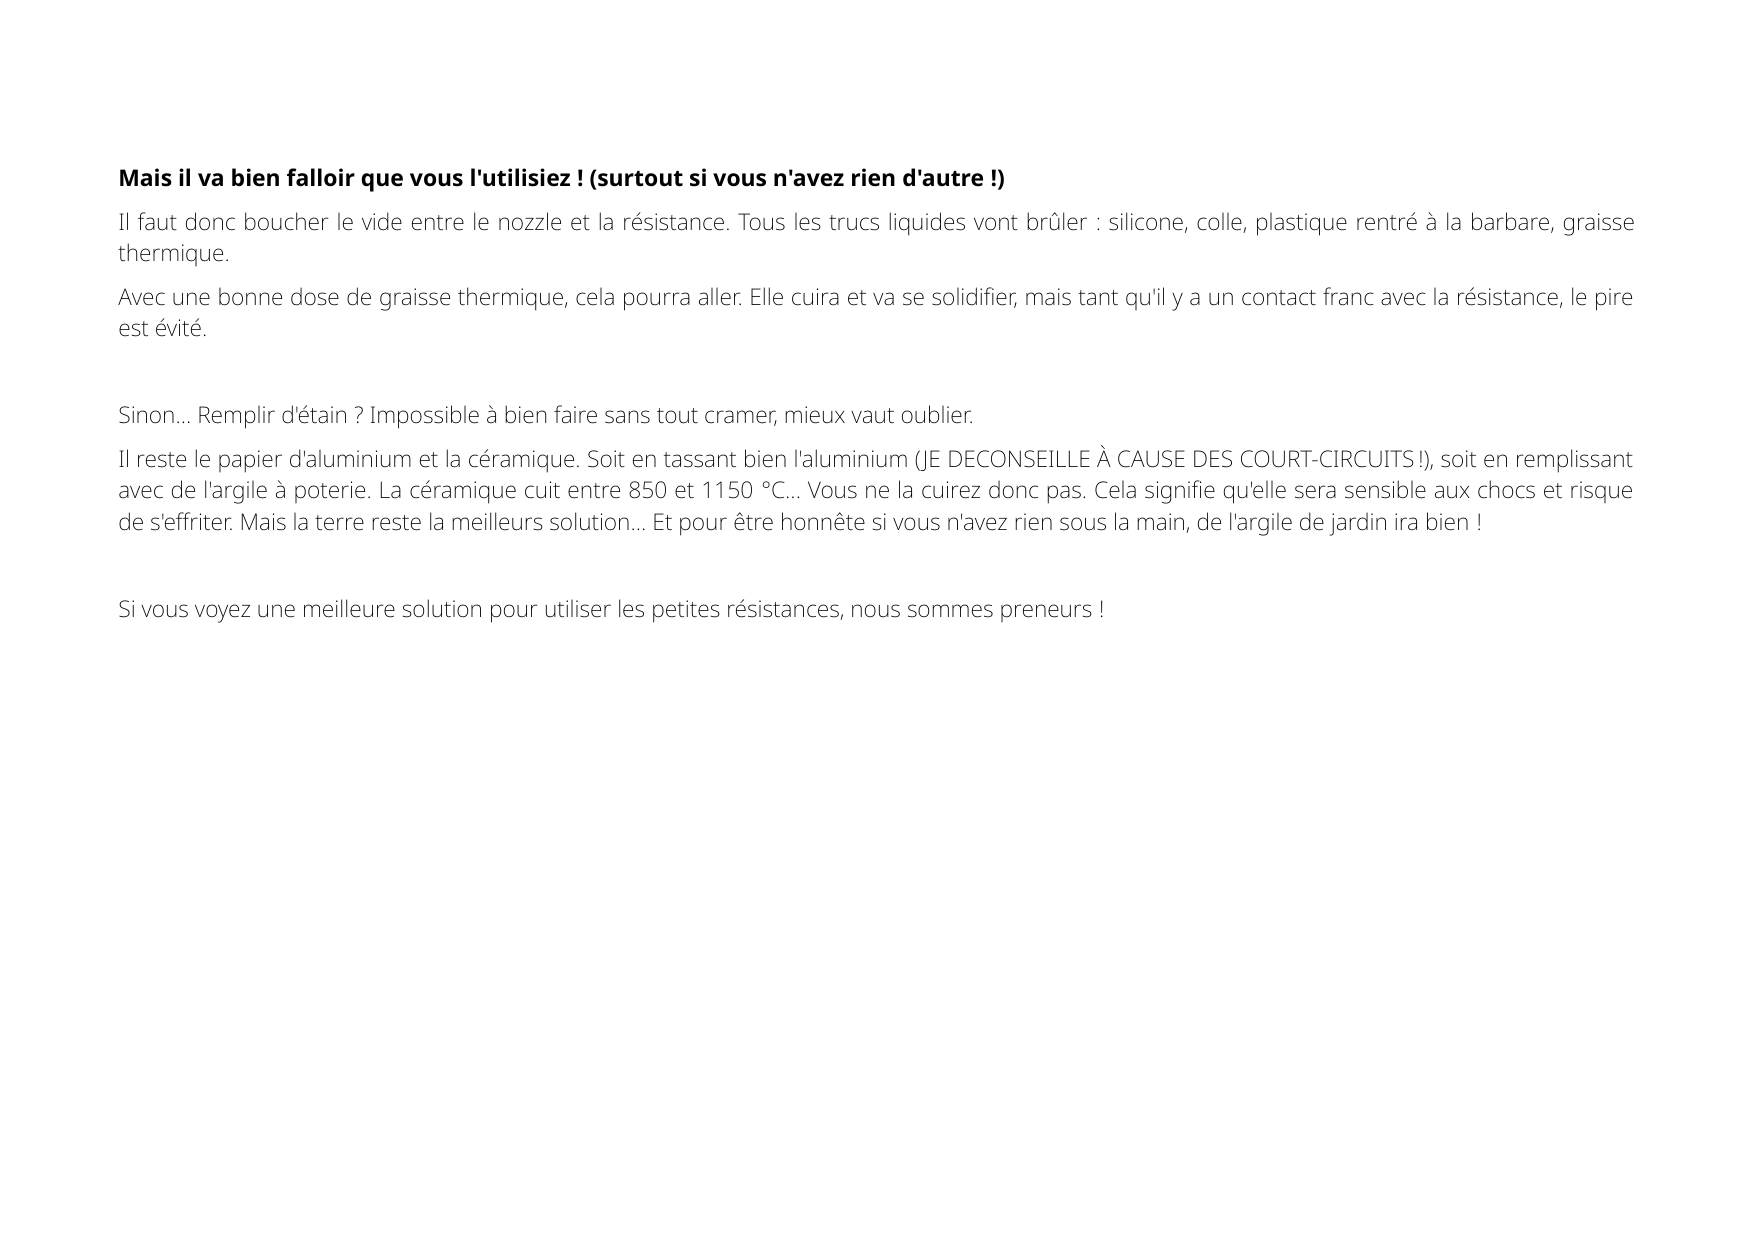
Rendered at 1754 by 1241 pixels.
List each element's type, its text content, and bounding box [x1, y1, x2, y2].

text Il faut donc boucher le vide entre le nozzle et la résistance. Tous les trucs liquides vont brûler : silicone, colle, plastique rentré à la barbare, graisse thermique. [118, 206, 1636, 268]
text Si vous voyez une meilleure solution pour utiliser les petites résistances, nous sommes preneurs ! [118, 593, 1636, 624]
text Il reste le papier d'aluminium et la céramique. Soit en tassant bien l'aluminium (JE DECONSEILLE À CAUSE DES COURT-CIRCUITS !), soit en remplissant avec de l'argile à poterie. La céramique cuit entre 850 et 1150 °C... Vous ne la cuirez donc pas. Cela signifie qu'elle sera sensible aux chocs et risque de s'effriter. Mais la terre reste la meilleurs solution... Et pour être honnête si vous n'avez rien sous la main, de l'argile de jardin ira bien ! [118, 443, 1636, 537]
text Sinon... Remplir d'étain ? Impossible à bien faire sans tout cramer, mieux vaut oublier. [118, 399, 1636, 431]
text Mais il va bien falloir que vous l'utilisiez ! (surtout si vous n'avez rien d'autre !) [118, 162, 1636, 193]
text Avec une bonne dose de graisse thermique, cela pourra aller. Elle cuira et va se solidifier, mais tant qu'il y a un contact franc avec la résistance, le pire est évité. [118, 281, 1636, 343]
